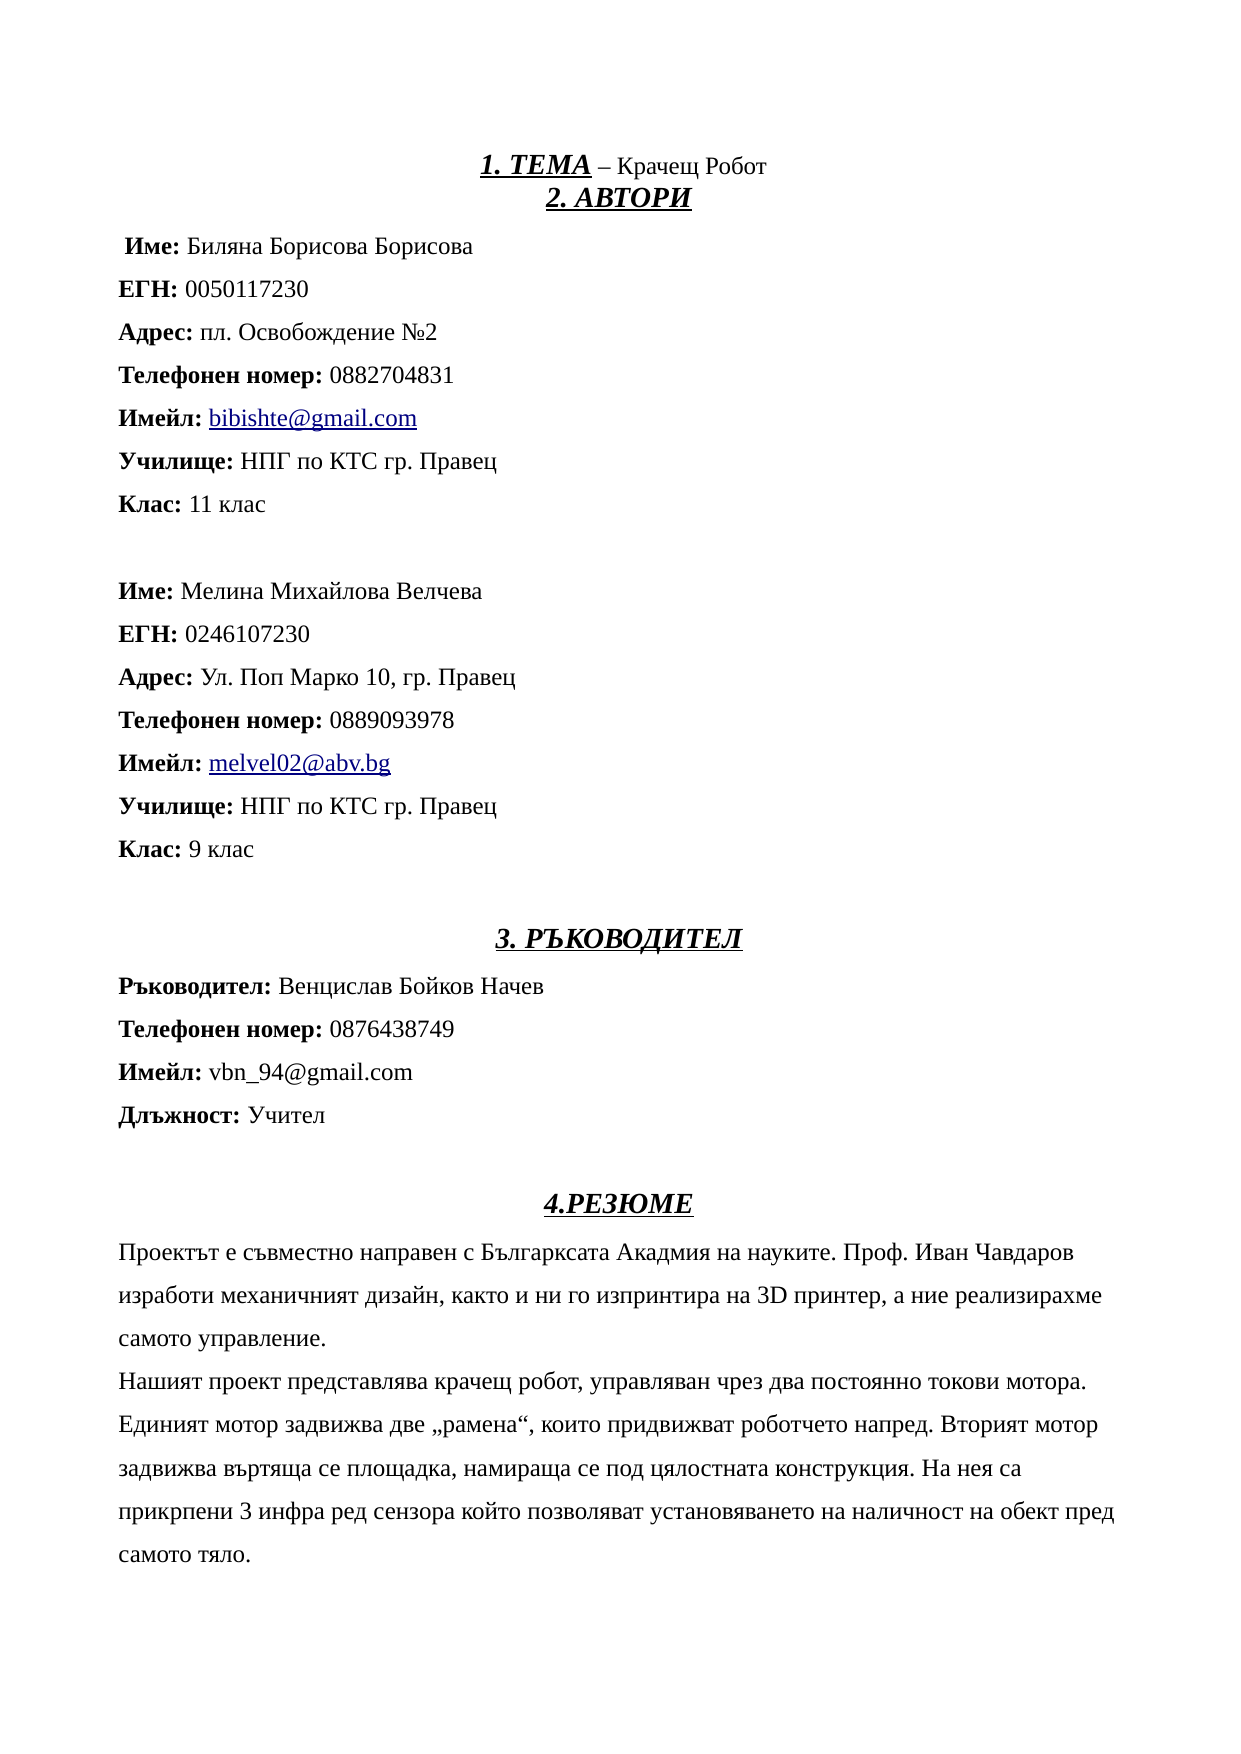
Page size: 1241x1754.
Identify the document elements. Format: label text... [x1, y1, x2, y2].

text Нашият проект представлява крачещ робот, управляван чрез два постоянно токови мотора. Единият мотор задвижва две „рамена“, които придвижват роботчето напред. Вторият мотор задвижва въртяща се площадка, намираща се под цялостната конструкция. На нея са прикрпени 3 инфра ред сензора който позволяват установяването на наличност на обект пред самото тяло. [118, 1366, 1122, 1568]
text 2. АВТОРИ [118, 180, 1122, 214]
text ЕГН: 0246107230 [118, 619, 1122, 648]
text Име: Мелина Михайлова Велчева [118, 576, 1122, 604]
text Училище: НПГ по КТС гр. Правец [118, 791, 1122, 820]
text Имейл: vbn_94@gmail.com [118, 1057, 1122, 1086]
text Адрес: Ул. Поп Марко 10, гр. Правец [118, 662, 1122, 691]
text Длъжност: Учител [118, 1100, 1122, 1129]
text Проектът е съвместно направен с Българксата Акадмия на науките. Проф. Иван Чавдаров изработи механичният дизайн, както и ни го изпринтира на 3D принтер, а ние реализирахме самото управление. [118, 1237, 1122, 1352]
text Имейл: melvel02@abv.bg [118, 748, 1122, 777]
text Училище: НПГ по КТС гр. Правец [118, 446, 1122, 475]
text Клас: 9 клас [118, 834, 1122, 863]
text Телефонен номер: 0876438749 [118, 1014, 1122, 1043]
text Телефонен номер: 0882704831 [118, 360, 1122, 389]
text 4.РЕЗЮМЕ [118, 1187, 1122, 1220]
text 1. ТЕМА – Крачещ Робот [118, 147, 1122, 180]
text Ръководител: Венцислав Бойков Начев [118, 971, 1122, 1000]
text ЕГН: 0050117230 [118, 274, 1122, 303]
text Имейл: bibishte@gmail.com [118, 403, 1122, 432]
text 3. РЪКОВОДИТЕЛ [118, 921, 1122, 954]
text Клас: 11 клас [118, 489, 1122, 518]
text Име: Биляна Борисова Борисова [118, 231, 1122, 259]
text Адрес: пл. Освобождение №2 [118, 317, 1122, 346]
text Телефонен номер: 0889093978 [118, 705, 1122, 734]
